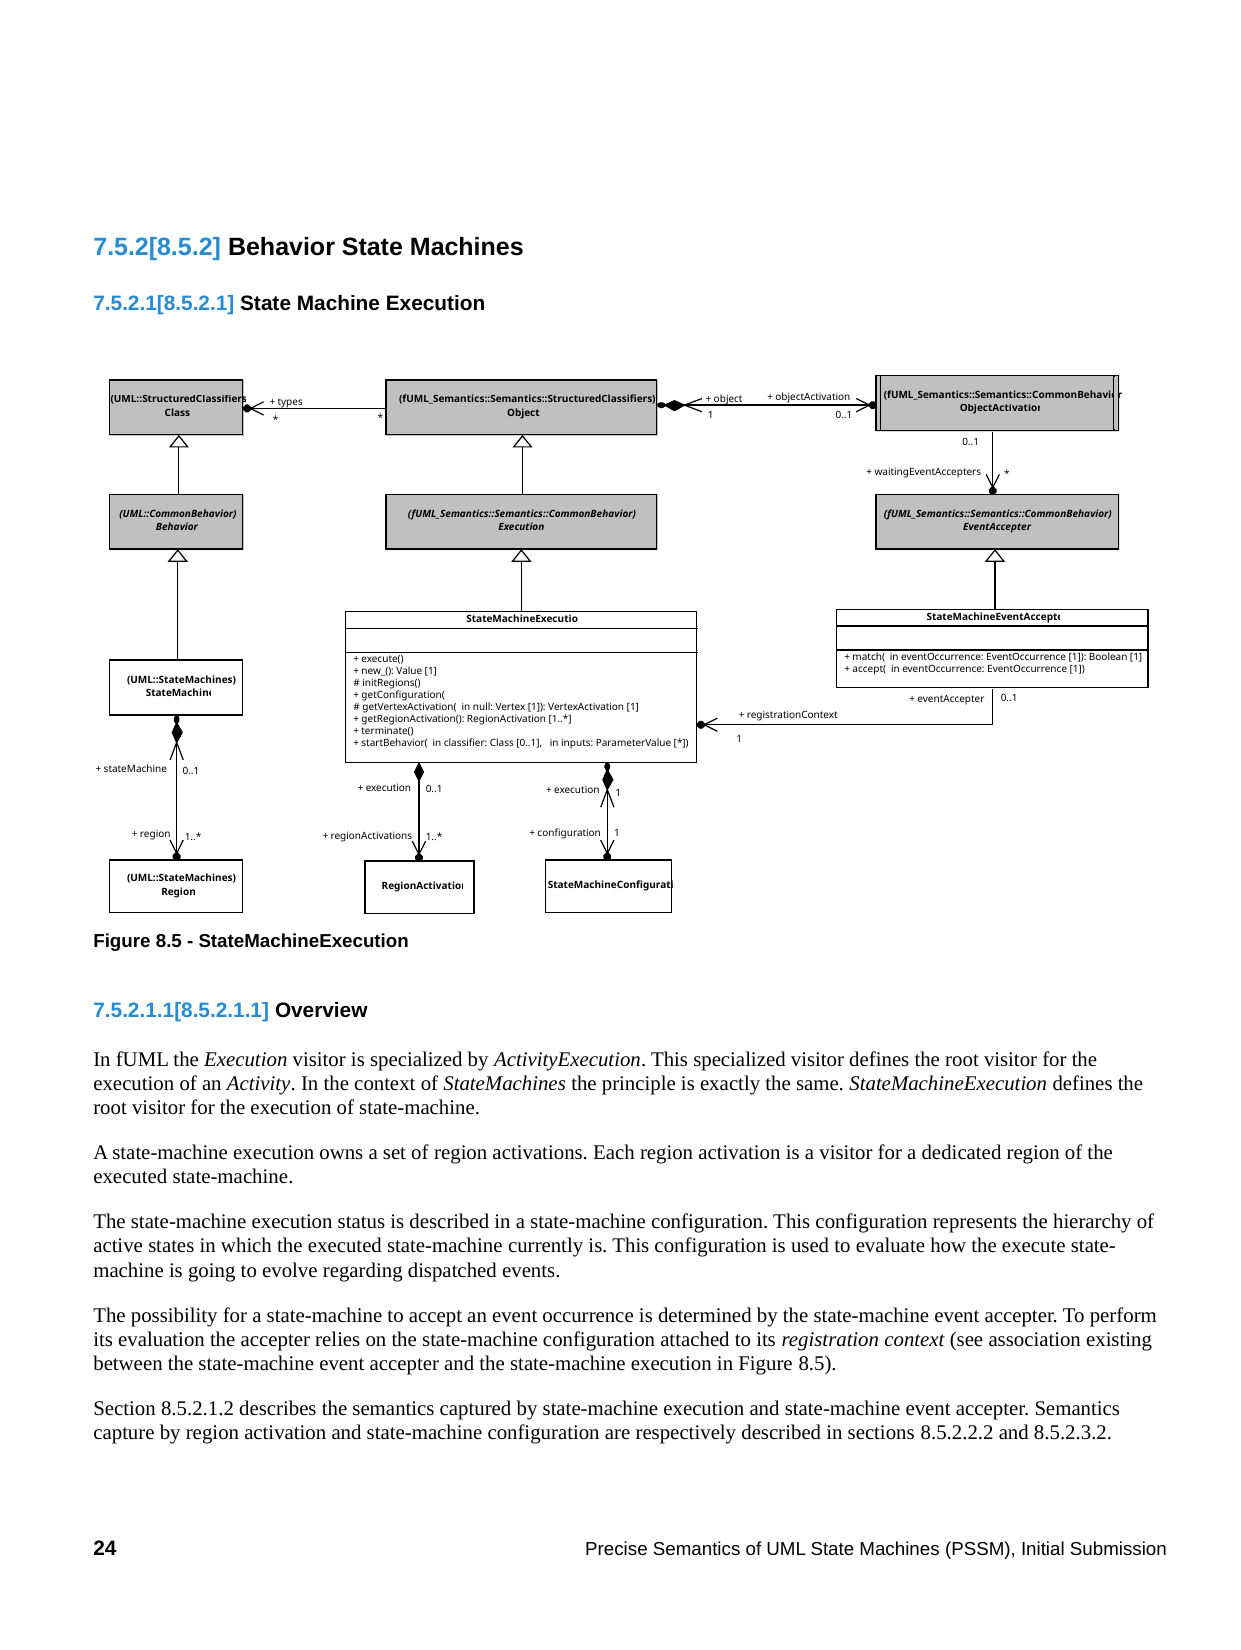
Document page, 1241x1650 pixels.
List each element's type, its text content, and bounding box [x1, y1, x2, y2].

text Section 8.5.2.1.2 describes the semantics captured by state-machine execution and state-machine event accepter. Semantics capture by region activation and state-machine configuration are respectively described in sections 8.5.2.2.2 and 8.5.2.3.2. [93, 1396, 1164, 1444]
text In fUML the Execution visitor is specialized by ActivityExecution. This specialized visitor defines the root visitor for the execution of an Activity. In the context of StateMachines the principle is exactly the same. StateMachineExecution defines the root visitor for the execution of state-machine. [93, 1047, 1164, 1119]
text Figure 8.5 - StateMachineExecution [93, 352, 1161, 951]
text The possibility for a state-machine to accept an event occurrence is determined by the state-machine event accepter. To perform its evaluation the accepter relies on the state-machine configuration attached to its registration context (see association existing between the state-machine event accepter and the state-machine execution in Figure 8.5). [93, 1303, 1164, 1375]
text A state-machine execution owns a set of region activations. Each region activation is a visitor for a dedicated region of the executed state-machine. [93, 1140, 1164, 1188]
subtitle State Machine Execution [93, 289, 1164, 314]
subtitle Behavior State Machines [93, 231, 1164, 260]
subtitle Overview [93, 997, 1164, 1022]
text The state-machine execution status is described in a state-machine configuration. This configuration represents the hierarchy of active states in which the executed state-machine currently is. This configuration is used to evaluate how the execute state-machine is going to evolve regarding dispatched events. [93, 1209, 1164, 1282]
